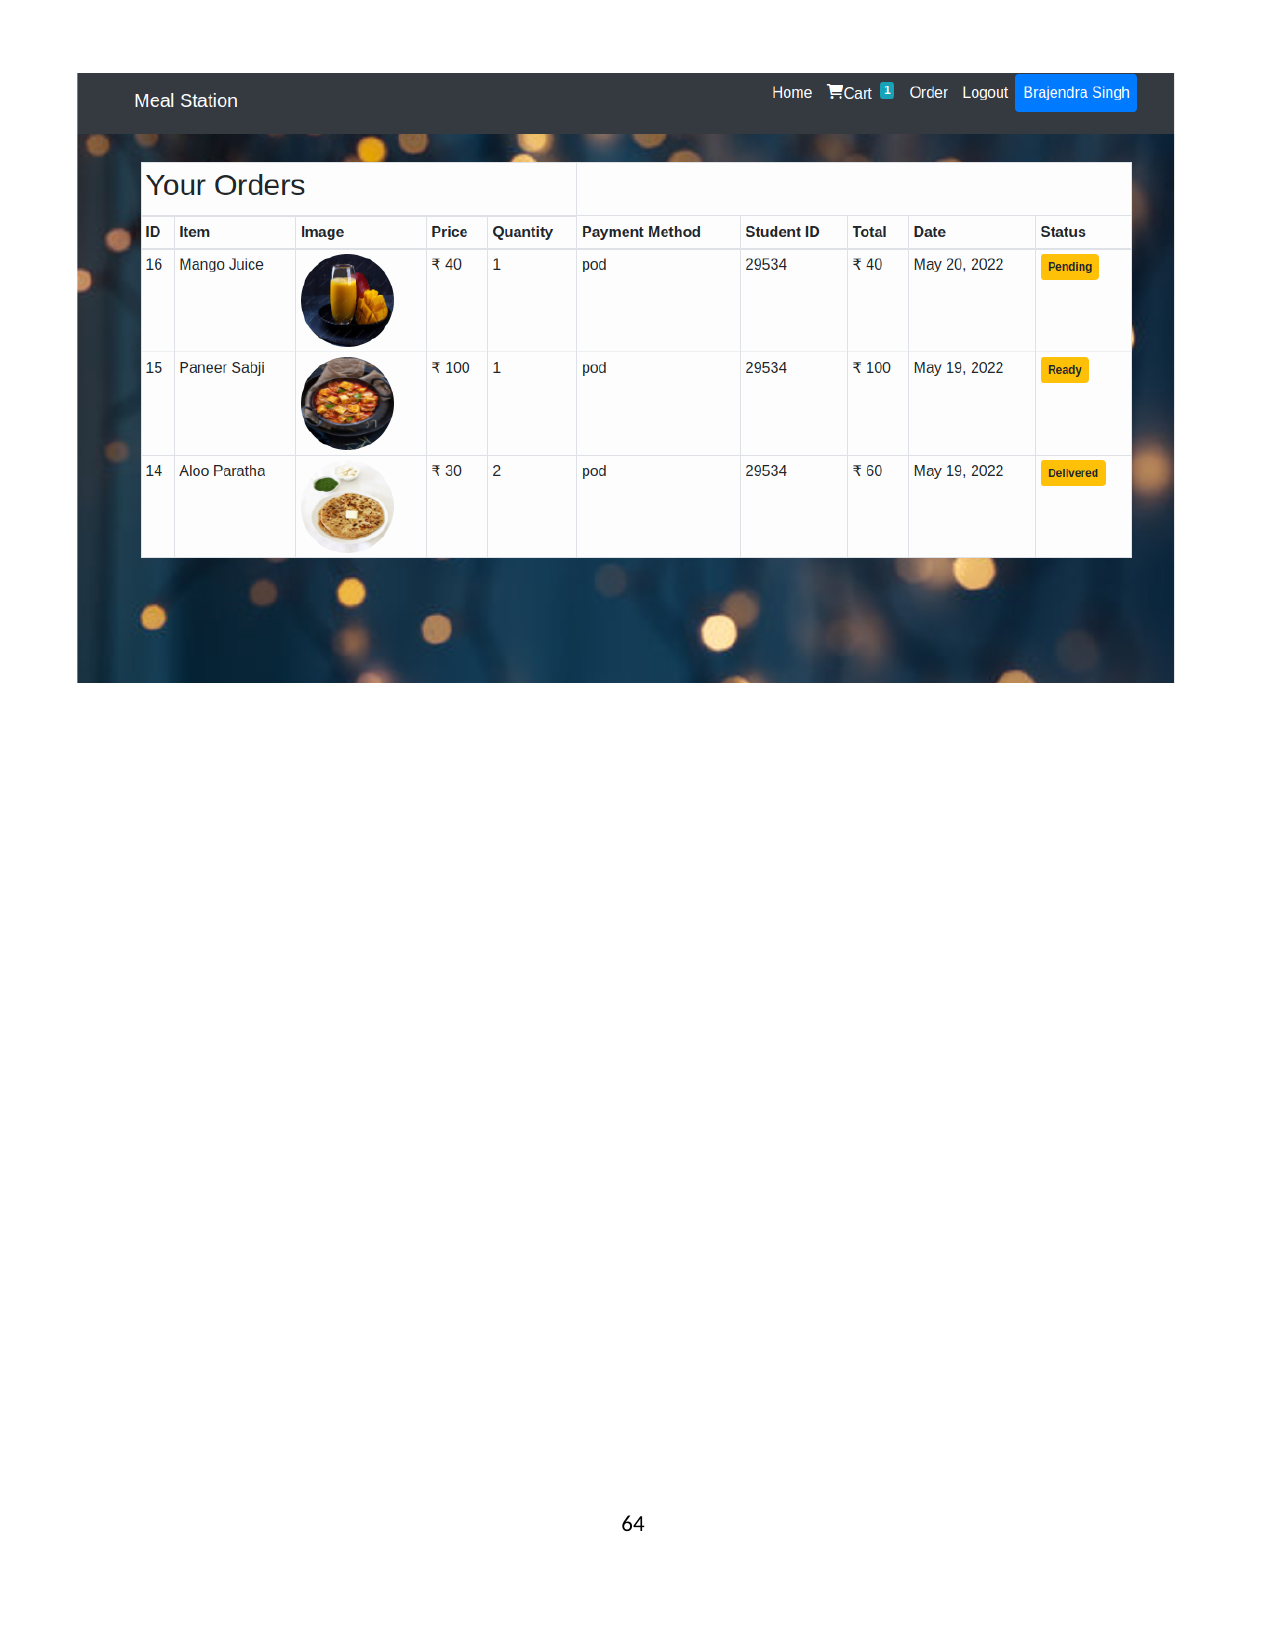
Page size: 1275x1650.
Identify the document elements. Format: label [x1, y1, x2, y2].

picture [77, 73, 1175, 683]
